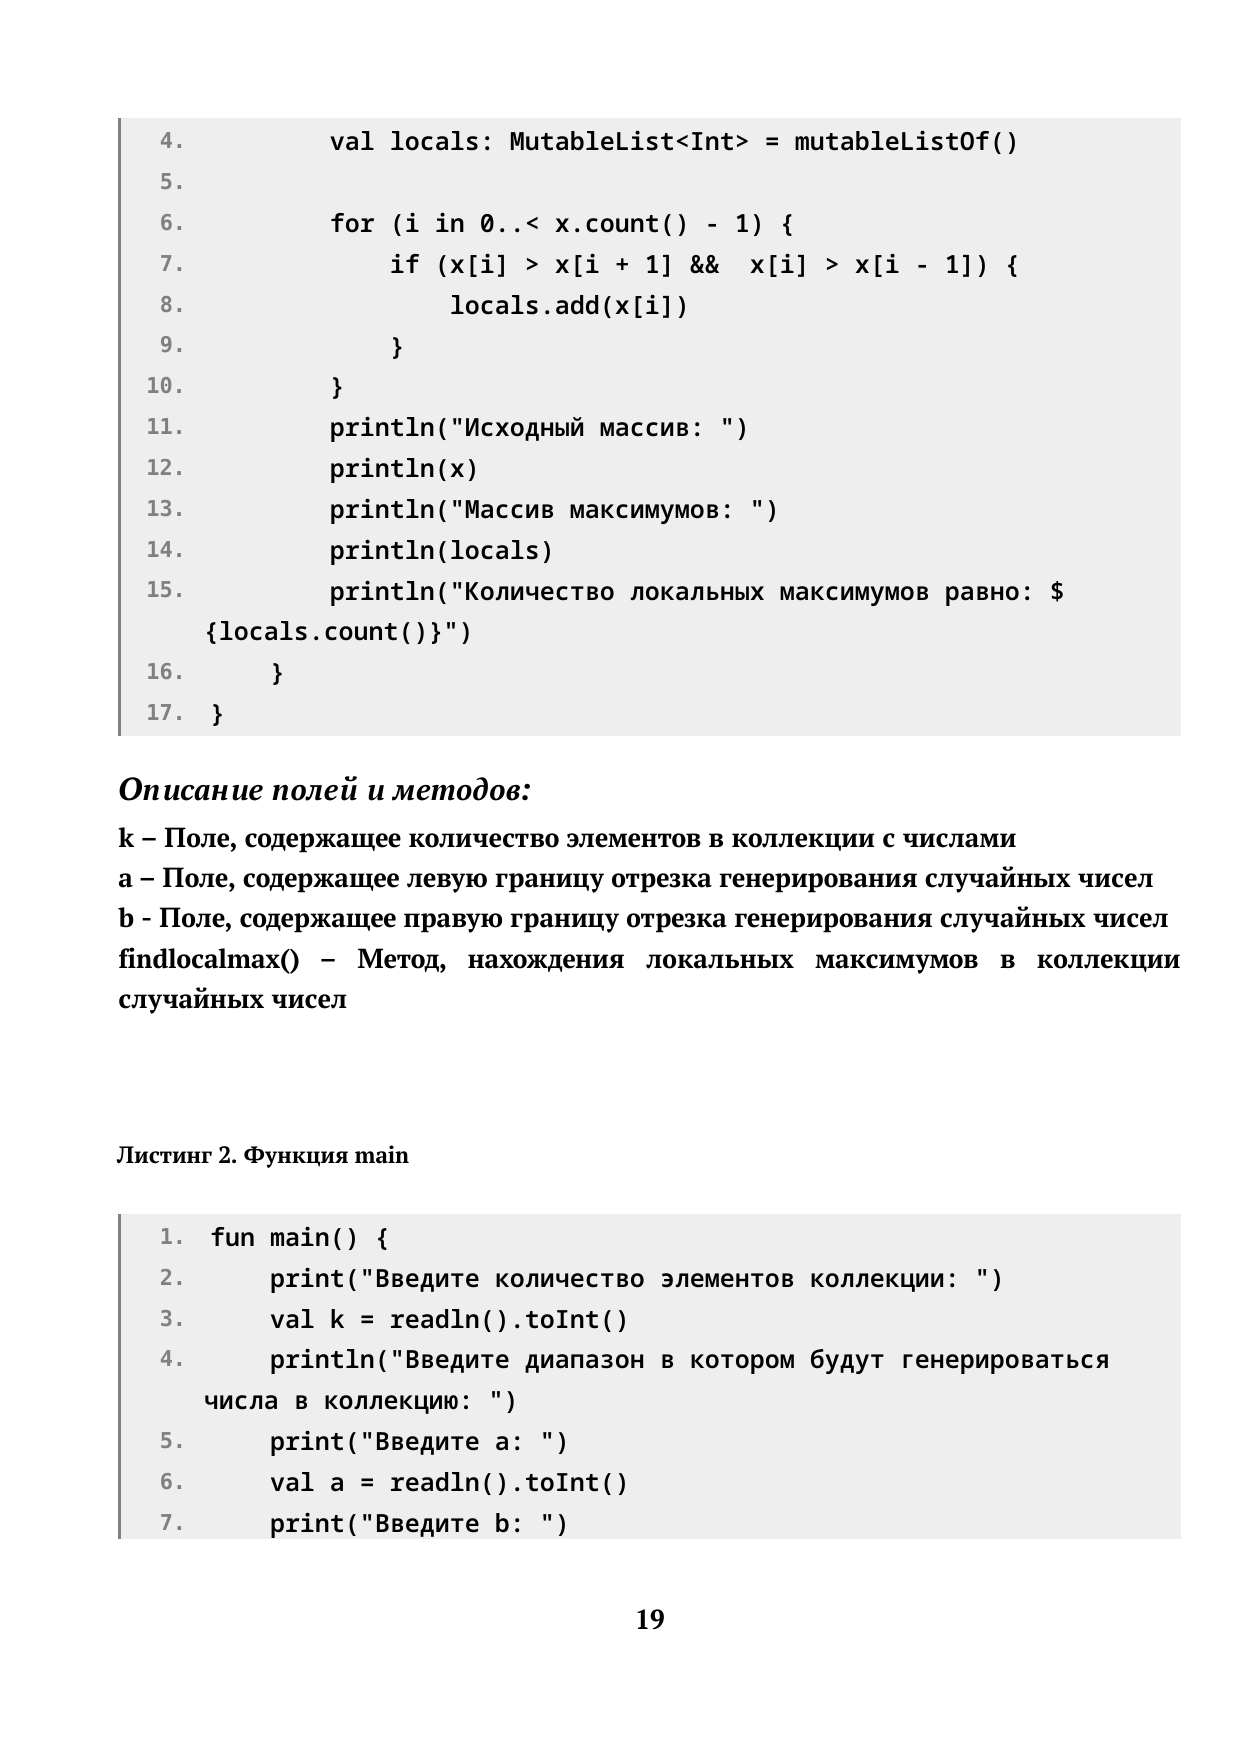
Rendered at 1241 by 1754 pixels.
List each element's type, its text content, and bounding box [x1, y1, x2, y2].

list } [121, 649, 1181, 689]
text b - Поле, содержащее правую границу отрезка генерирования случайных чисел [118, 901, 1181, 934]
list for (i in 0..< x.count() - 1) { [121, 200, 1181, 240]
text Листинг 2. Функция main [116, 1140, 1201, 1168]
list } [121, 690, 1181, 736]
list locals.add(x[i]) [121, 281, 1181, 321]
list print("Введите количество элементов коллекции: ") [121, 1254, 1181, 1294]
list fun main() { [121, 1214, 1181, 1254]
list println("Введите диапазон в котором будут генерироваться числа в коллекцию: ") [121, 1336, 1181, 1417]
text k – Поле, содержащее количество элементов в коллекции с числами [118, 820, 1181, 854]
list print("Введите a: ") [121, 1418, 1181, 1458]
list println(x) [121, 445, 1181, 485]
list print("Введите b: ") [121, 1499, 1181, 1539]
subtitle Описание полей и методов: [118, 769, 1181, 808]
list val a = readln().toInt() [121, 1459, 1181, 1499]
list println("Количество локальных максимумов равно: ${locals.count()}") [121, 567, 1181, 648]
list } [121, 363, 1181, 403]
list } [121, 322, 1181, 362]
text findlocalmax() – Метод, нахождения локальных максимумов в коллекции случайных чисел [118, 941, 1181, 1014]
text a – Поле, содержащее левую границу отрезка генерирования случайных чисел [118, 860, 1181, 894]
list println("Массив максимумов: ") [121, 486, 1181, 526]
list if (x[i] > x[i + 1] && x[i] > x[i - 1]) { [121, 241, 1181, 281]
list println(locals) [121, 526, 1181, 566]
list val locals: MutableList<Int> = mutableListOf() [121, 118, 1181, 158]
list println("Исходный массив: ") [121, 404, 1181, 444]
list val k = readln().toInt() [121, 1295, 1181, 1335]
